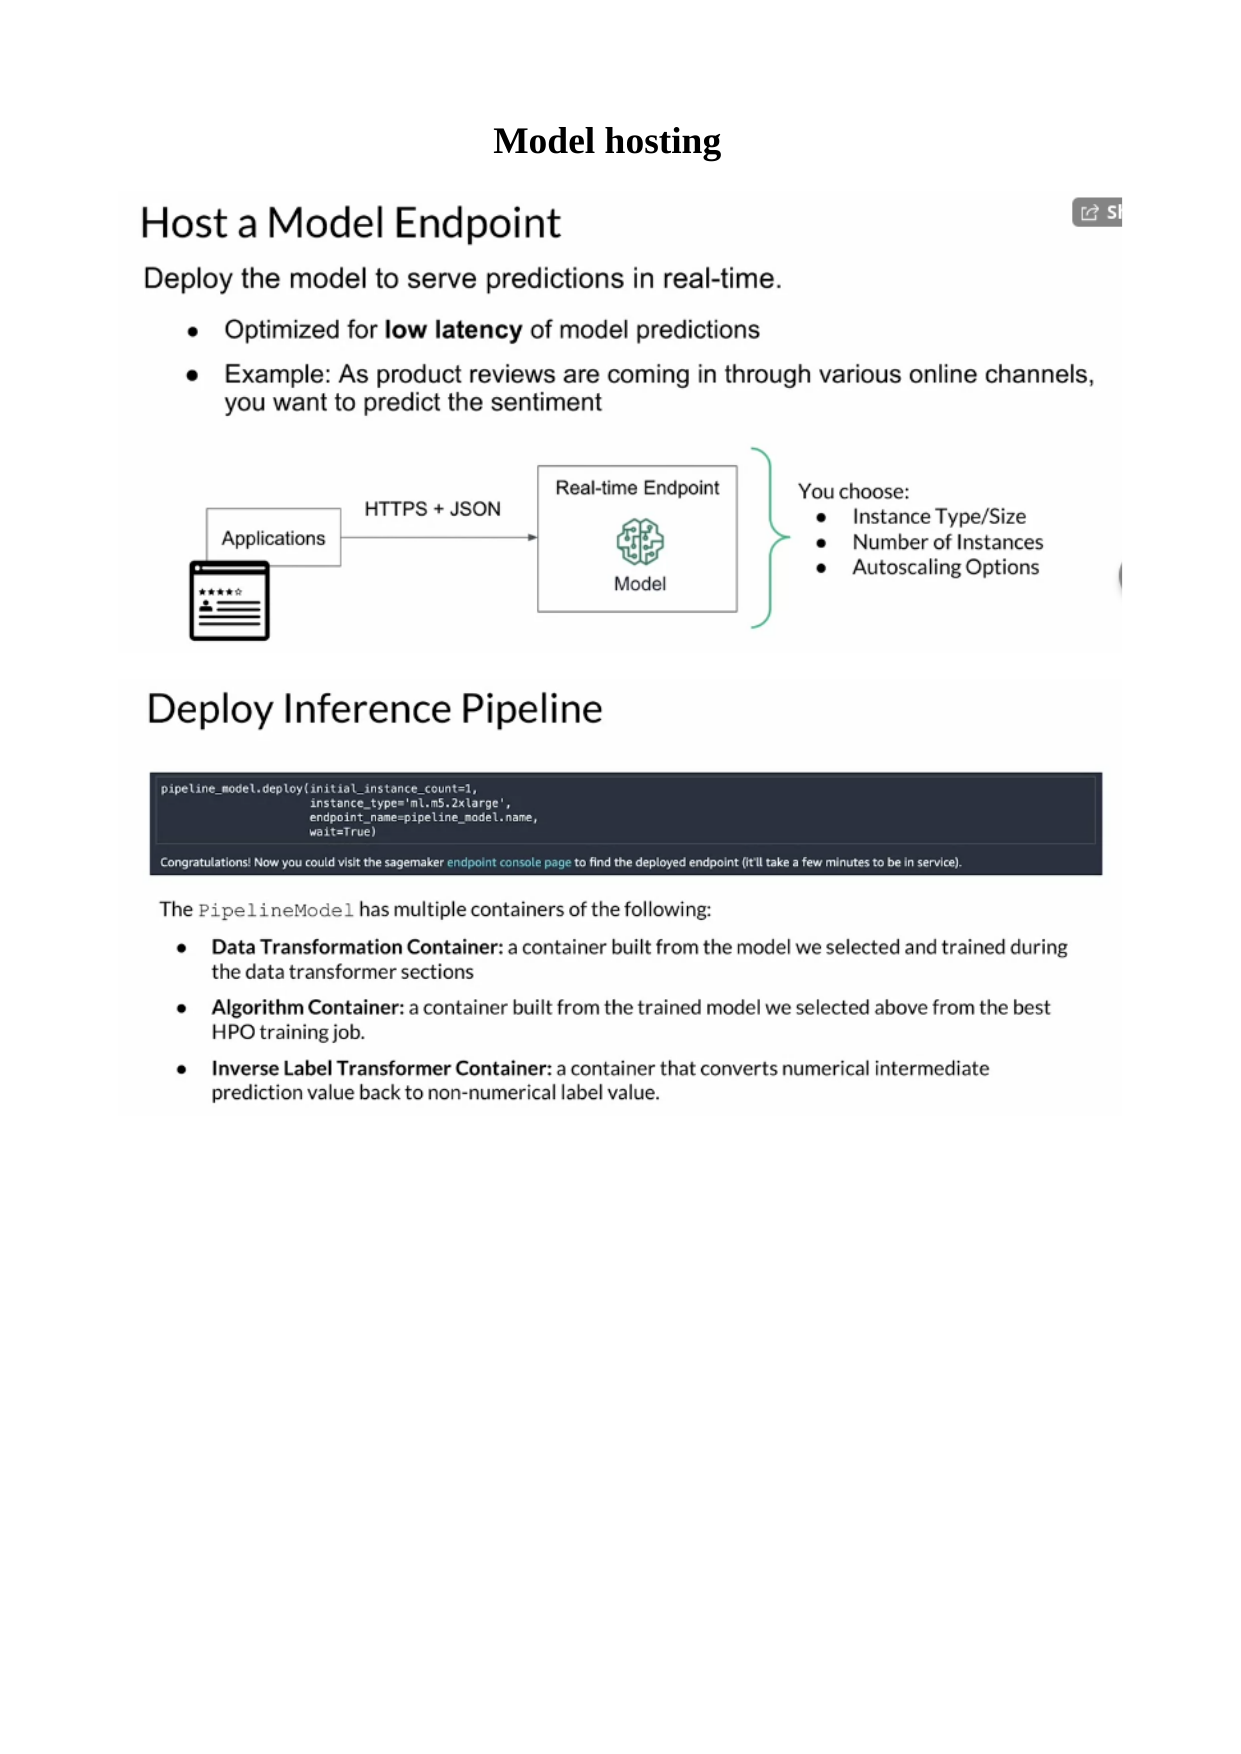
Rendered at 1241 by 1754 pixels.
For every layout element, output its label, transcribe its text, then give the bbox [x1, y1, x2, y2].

picture [118, 679, 1123, 1116]
picture [118, 191, 1123, 653]
subtitle Model hosting [118, 118, 1122, 161]
